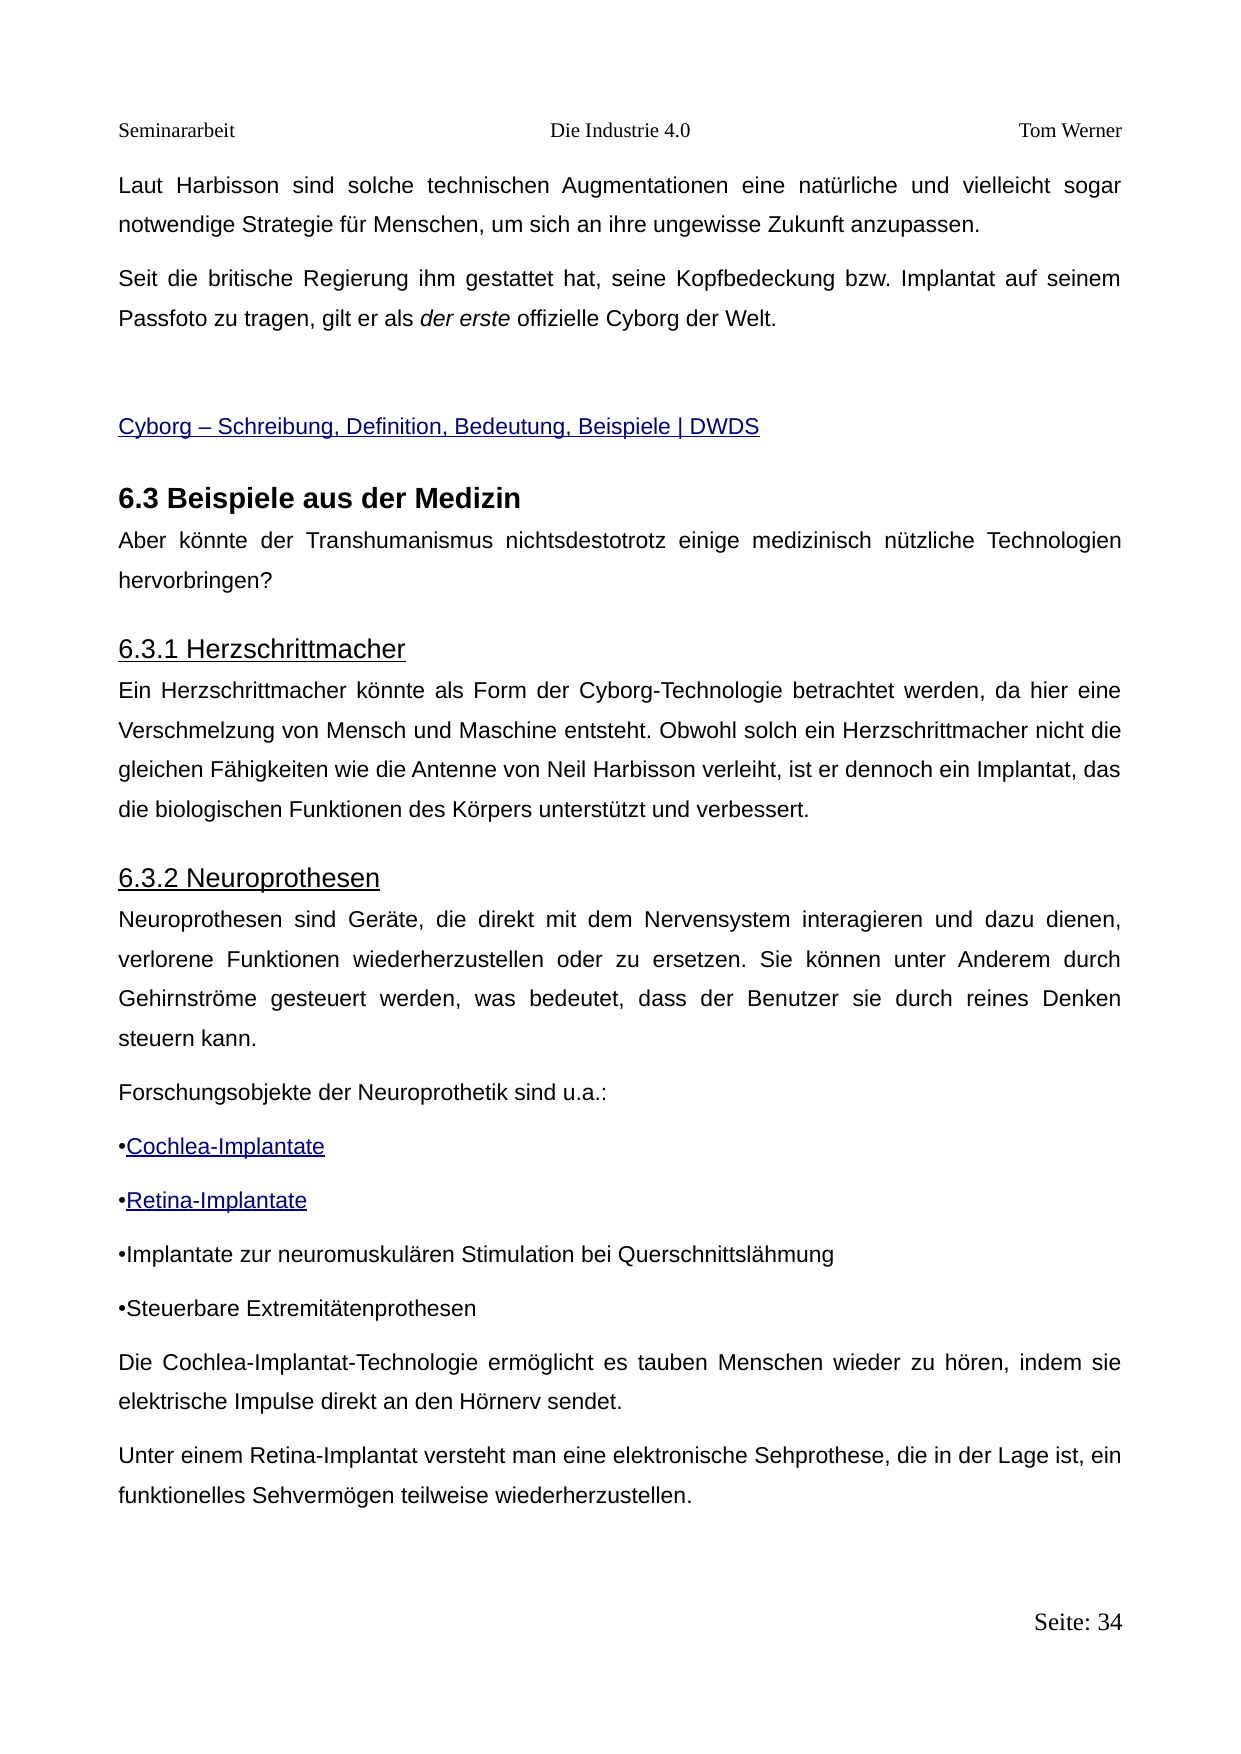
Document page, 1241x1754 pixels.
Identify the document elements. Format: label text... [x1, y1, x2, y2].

text Neuroprothesen sind Geräte, die direkt mit dem Nervensystem interagieren und dazu dienen, verlorene Funktionen wiederherzustellen oder zu ersetzen. Sie können unter Anderem durch Gehirnströme gesteuert werden, was bedeutet, dass der Benutzer sie durch reines Denken steuern kann. [118, 906, 1122, 1051]
text Cyborg – Schreibung, Definition, Bedeutung, Beispiele | DWDS [118, 413, 1122, 439]
list Steuerbare Extremitätenprothesen [118, 1295, 1122, 1321]
list Die Cochlea-Implantat-Technologie ermöglicht es tauben Menschen wieder zu hören, indem sie elektrische Impulse direkt an den Hörnerv sendet. [118, 1349, 1122, 1415]
subtitle 6.3.1 Herzschrittmacher [118, 633, 1122, 665]
subtitle 6.3.2 Neuroprothesen [118, 862, 1122, 893]
list Retina-Implantate [118, 1187, 1122, 1213]
text Forschungsobjekte der Neuroprothetik sind u.a.: [118, 1078, 1122, 1105]
list Cochlea-Implantate [118, 1133, 1122, 1159]
text Ein Herzschrittmacher könnte als Form der Cyborg-Technologie betrachtet werden, da hier eine Verschmelzung von Mensch und Maschine entsteht. Obwohl solch ein Herzschrittmacher nicht die gleichen Fähigkeiten wie die Antenne von Neil Harbisson verleiht, ist er dennoch ein Implantat, das die biologischen Funktionen des Körpers unterstützt und verbessert. [118, 677, 1122, 822]
list Unter einem Retina-Implantat versteht man eine elektronische Sehprothese, die in der Lage ist, ein funktionelles Sehvermögen teilweise wiederherzustellen. [118, 1442, 1122, 1508]
list Implantate zur neuromuskulären Stimulation bei Querschnittslähmung [118, 1241, 1122, 1267]
text Seit die britische Regierung ihm gestattet hat, seine Kopfbedeckung bzw. Implantat auf seinem Passfoto zu tragen, gilt er als der erste offizielle Cyborg der Welt. [118, 265, 1122, 331]
text Laut Harbisson sind solche technischen Augmentationen eine natürliche und vielleicht sogar notwendige Strategie für Menschen, um sich an ihre ungewisse Zukunft anzupassen. [118, 172, 1122, 237]
subtitle 6.3 Beispiele aus der Medizin [118, 481, 1122, 515]
text Aber könnte der Transhumanismus nichtsdestotrotz einige medizinisch nützliche Technologien hervorbringen? [118, 527, 1122, 593]
